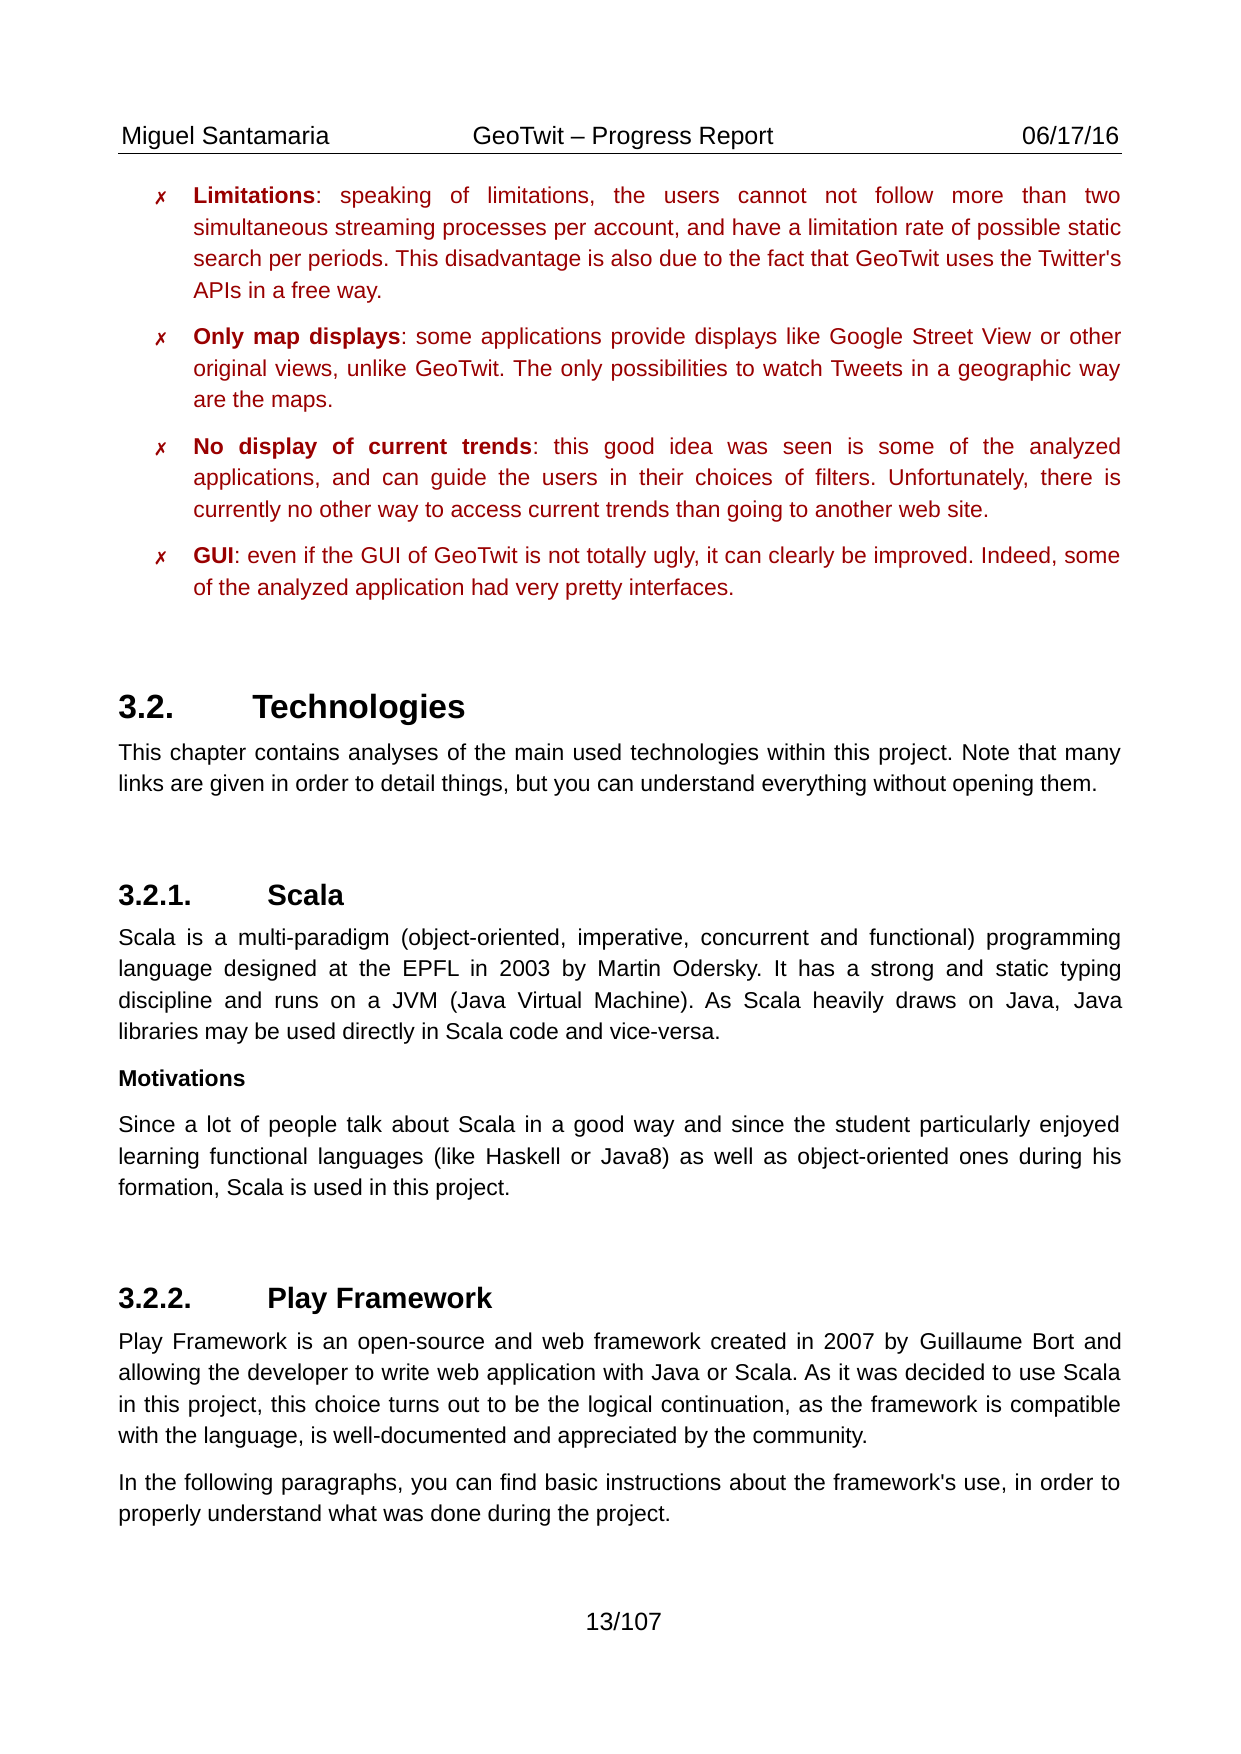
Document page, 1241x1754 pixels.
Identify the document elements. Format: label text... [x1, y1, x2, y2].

text In the following paragraphs, you can find basic instructions about the framework's use, in order to properly understand what was done during the project. [118, 1469, 1122, 1527]
list Limitations: speaking of limitations, the users cannot not follow more than two simultaneous streaming processes per account, and have a limitation rate of possible static search per periods. This disadvantage is also due to the fact that GeoTwit uses the Twitter's APIs in a free way. [156, 182, 1122, 303]
text This chapter contains analyses of the main used technologies within this project. Note that many links are given in order to detail things, but you can understand everything without opening them. [118, 738, 1122, 796]
text Play Framework is an open-source and web framework created in 2007 by Guillaume Bort and allowing the developer to write web application with Java or Scala. As it was decided to use Scala in this project, this choice turns out to be the logical continuation, as the framework is compatible with the language, is well-documented and appreciated by the community. [118, 1328, 1122, 1449]
text Scala is a multi-paradigm (object-oriented, imperative, concurrent and functional) programming language designed at the EPFL in 2003 by Martin Odersky. It has a strong and static typing discipline and runs on a JVM (Java Virtual Machine). As Scala heavily draws on Java, Java libraries may be used directly in Scala code and vice-versa. [118, 924, 1122, 1045]
list No display of current trends: this good idea was seen is some of the analyzed applications, and can guide the users in their choices of filters. Unfortunately, there is currently no other way to access current trends than going to another web site. [156, 433, 1122, 522]
subtitle Play Framework [118, 1281, 1122, 1315]
subtitle Scala [118, 877, 1122, 911]
list Only map displays: some applications provide displays like Google Street View or other original views, unlike GeoTwit. The only possibilities to watch Tweets in a geographic way are the maps. [156, 323, 1122, 413]
text Since a lot of people talk about Scala in a good way and since the student particularly enjoyed learning functional languages (like Haskell or Java8) as well as object-oriented ones during his formation, Scala is used in this project. [118, 1111, 1122, 1201]
text Motivations [118, 1065, 1122, 1091]
subtitle Technologies [118, 687, 1122, 726]
list GUI: even if the GUI of GeoTwit is not totally ugly, it can clearly be improved. Indeed, some of the analyzed application had very pretty interfaces. [156, 542, 1122, 600]
